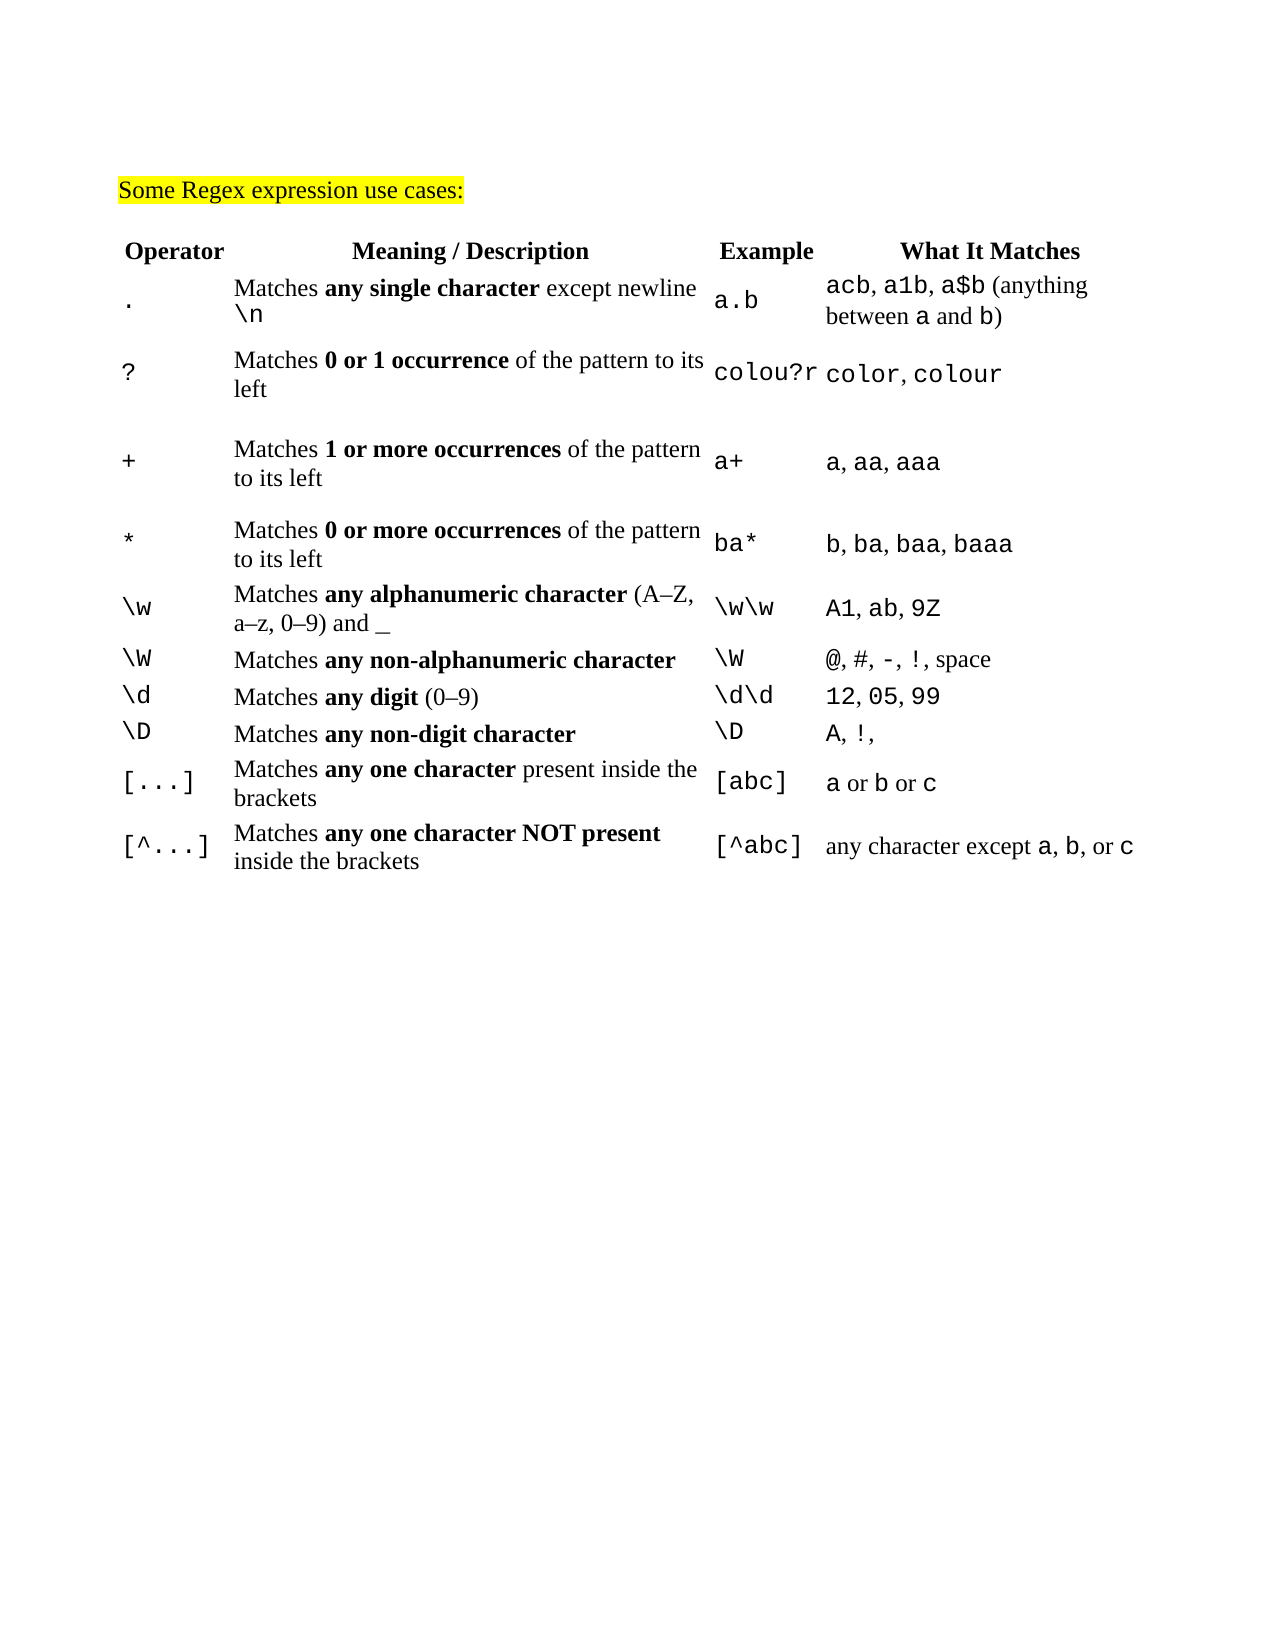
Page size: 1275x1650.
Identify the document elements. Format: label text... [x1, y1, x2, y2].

table_cell colou?r [711, 335, 823, 413]
table_cell Matches any digit (0–9) [231, 678, 711, 715]
table_header Meaning / Description [231, 233, 711, 268]
table_cell Matches any one character present inside the brackets [231, 751, 711, 815]
table_cell [^abc] [711, 815, 823, 878]
table_cell Matches 0 or 1 occurrence of the pattern to its left [231, 335, 711, 413]
table_header What It Matches [823, 233, 1157, 268]
table_header Operator [118, 233, 231, 268]
table_cell @, #, -, !, space [823, 641, 1157, 678]
table_cell \W [118, 641, 231, 678]
table_cell acb, a1b, a$b (anything between a and b) [823, 268, 1157, 335]
table_header Example [711, 233, 823, 268]
table_cell ? [118, 335, 231, 413]
table_cell A, !, [823, 715, 1157, 751]
table_cell a.b [711, 268, 823, 335]
table_cell \W [711, 641, 823, 678]
table_cell color, colour [823, 335, 1157, 413]
table_cell Matches any non-digit character [231, 715, 711, 751]
text Some Regex expression use cases: [118, 176, 1157, 204]
table_cell Matches any non-alphanumeric character [231, 641, 711, 678]
table_cell any character except a, b, or c [823, 815, 1157, 878]
table_cell Matches any alphanumeric character (A–Z, a–z, 0–9) and _ [231, 576, 711, 641]
table_cell \w [118, 576, 231, 641]
table_cell . [118, 268, 231, 335]
table_cell + [118, 413, 231, 513]
table_cell A1, ab, 9Z [823, 576, 1157, 641]
table_cell [^...] [118, 815, 231, 878]
table_cell b, ba, baa, baaa [823, 513, 1157, 576]
table_cell * [118, 513, 231, 576]
table_cell 12, 05, 99 [823, 678, 1157, 715]
table_cell Matches any single character except newline \n [231, 268, 711, 335]
table_cell Matches 0 or more occurrences of the pattern to its left [231, 513, 711, 576]
table_cell a, aa, aaa [823, 413, 1157, 513]
table_cell Matches 1 or more occurrences of the pattern to its left [231, 413, 711, 513]
table_cell \d\d [711, 678, 823, 715]
table_cell a+ [711, 413, 823, 513]
table_cell \d [118, 678, 231, 715]
table_cell \D [711, 715, 823, 751]
table_cell [abc] [711, 751, 823, 815]
table_cell \w\w [711, 576, 823, 641]
table_cell \D [118, 715, 231, 751]
table_cell ba* [711, 513, 823, 576]
table_cell a or b or c [823, 751, 1157, 815]
table_cell Matches any one character NOT present inside the brackets [231, 815, 711, 878]
table_cell [...] [118, 751, 231, 815]
